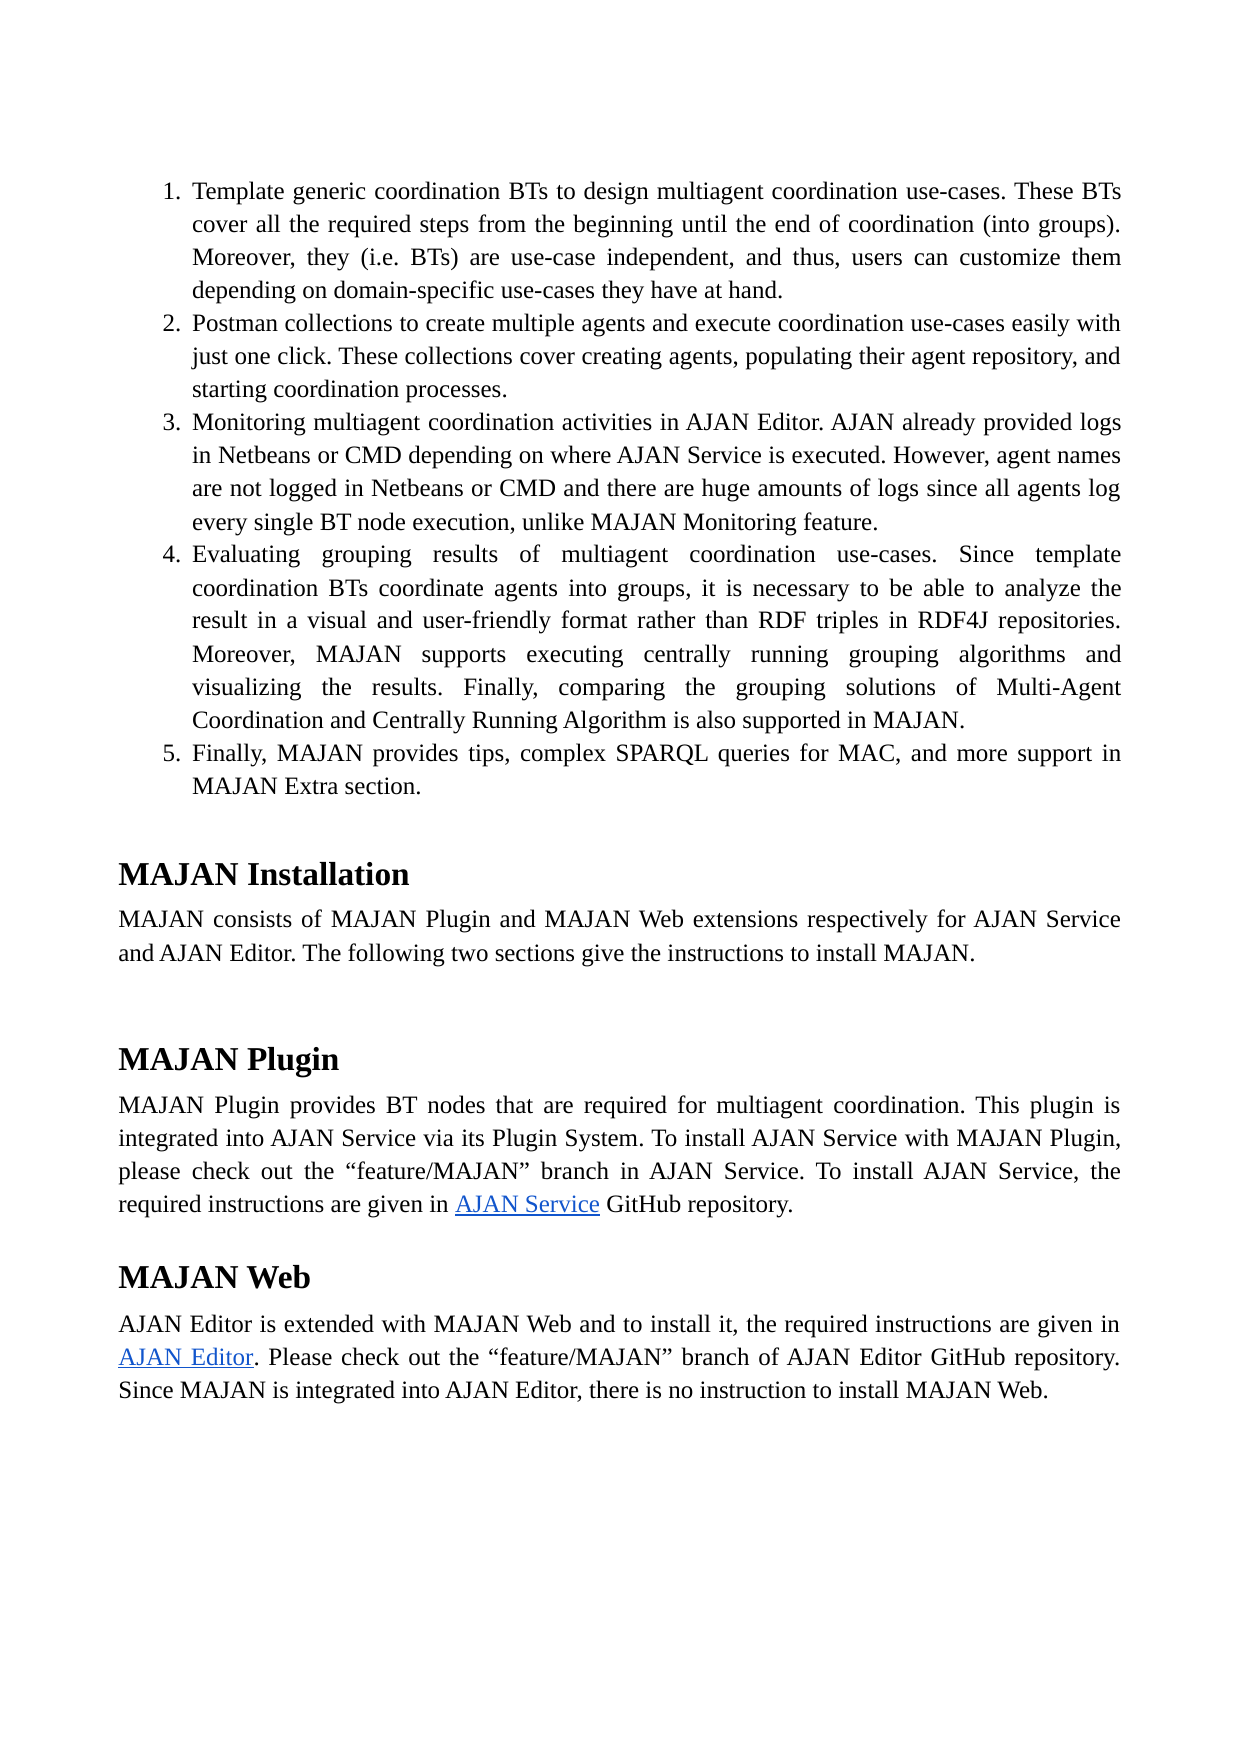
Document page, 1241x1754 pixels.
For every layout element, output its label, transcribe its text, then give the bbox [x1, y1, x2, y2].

text MAJAN Plugin provides BT nodes that are required for multiagent coordination. This plugin is integrated into AJAN Service via its Plugin System. To install AJAN Service with MAJAN Plugin, please check out the “feature/MAJAN” branch in AJAN Service. To install AJAN Service, the required instructions are given in AJAN Service GitHub repository. [118, 1090, 1122, 1218]
text AJAN Editor is extended with MAJAN Web and to install it, the required instructions are given in AJAN Editor. Please check out the “feature/MAJAN” branch of AJAN Editor GitHub repository. Since MAJAN is integrated into AJAN Editor, there is no instruction to install MAJAN Web. [118, 1309, 1122, 1403]
subtitle MAJAN Plugin [118, 1039, 1122, 1078]
list Postman collections to create multiple agents and execute coordination use-cases easily with just one click. These collections cover creating agents, populating their agent repository, and starting coordination processes. [162, 308, 1122, 403]
list Evaluating grouping results of multiagent coordination use-cases. Since template coordination BTs coordinate agents into groups, it is necessary to be able to analyze the result in a visual and user-friendly format rather than RDF triples in RDF4J repositories. Moreover, MAJAN supports executing centrally running grouping algorithms and visualizing the results. Finally, comparing the grouping solutions of Multi-Agent Coordination and Centrally Running Algorithm is also supported in MAJAN. [162, 539, 1122, 733]
list Finally, MAJAN provides tips, complex SPARQL queries for MAC, and more support in MAJAN Extra section. [162, 738, 1122, 799]
text MAJAN consists of MAJAN Plugin and MAJAN Web extensions respectively for AJAN Service and AJAN Editor. The following two sections give the instructions to install MAJAN. [118, 904, 1122, 966]
list Monitoring multiagent coordination activities in AJAN Editor. AJAN already provided logs in Netbeans or CMD depending on where AJAN Service is executed. However, agent names are not logged in Netbeans or CMD and there are huge amounts of logs since all agents log every single BT node execution, unlike MAJAN Monitoring feature. [162, 407, 1122, 535]
list Template generic coordination BTs to design multiagent coordination use-cases. These BTs cover all the required steps from the beginning until the end of coordination (into groups). Moreover, they (i.e. BTs) are use-case independent, and thus, users can customize them depending on domain-specific use-cases they have at hand. [162, 176, 1122, 304]
subtitle MAJAN Installation [118, 854, 1122, 892]
subtitle MAJAN Web [118, 1258, 1122, 1296]
